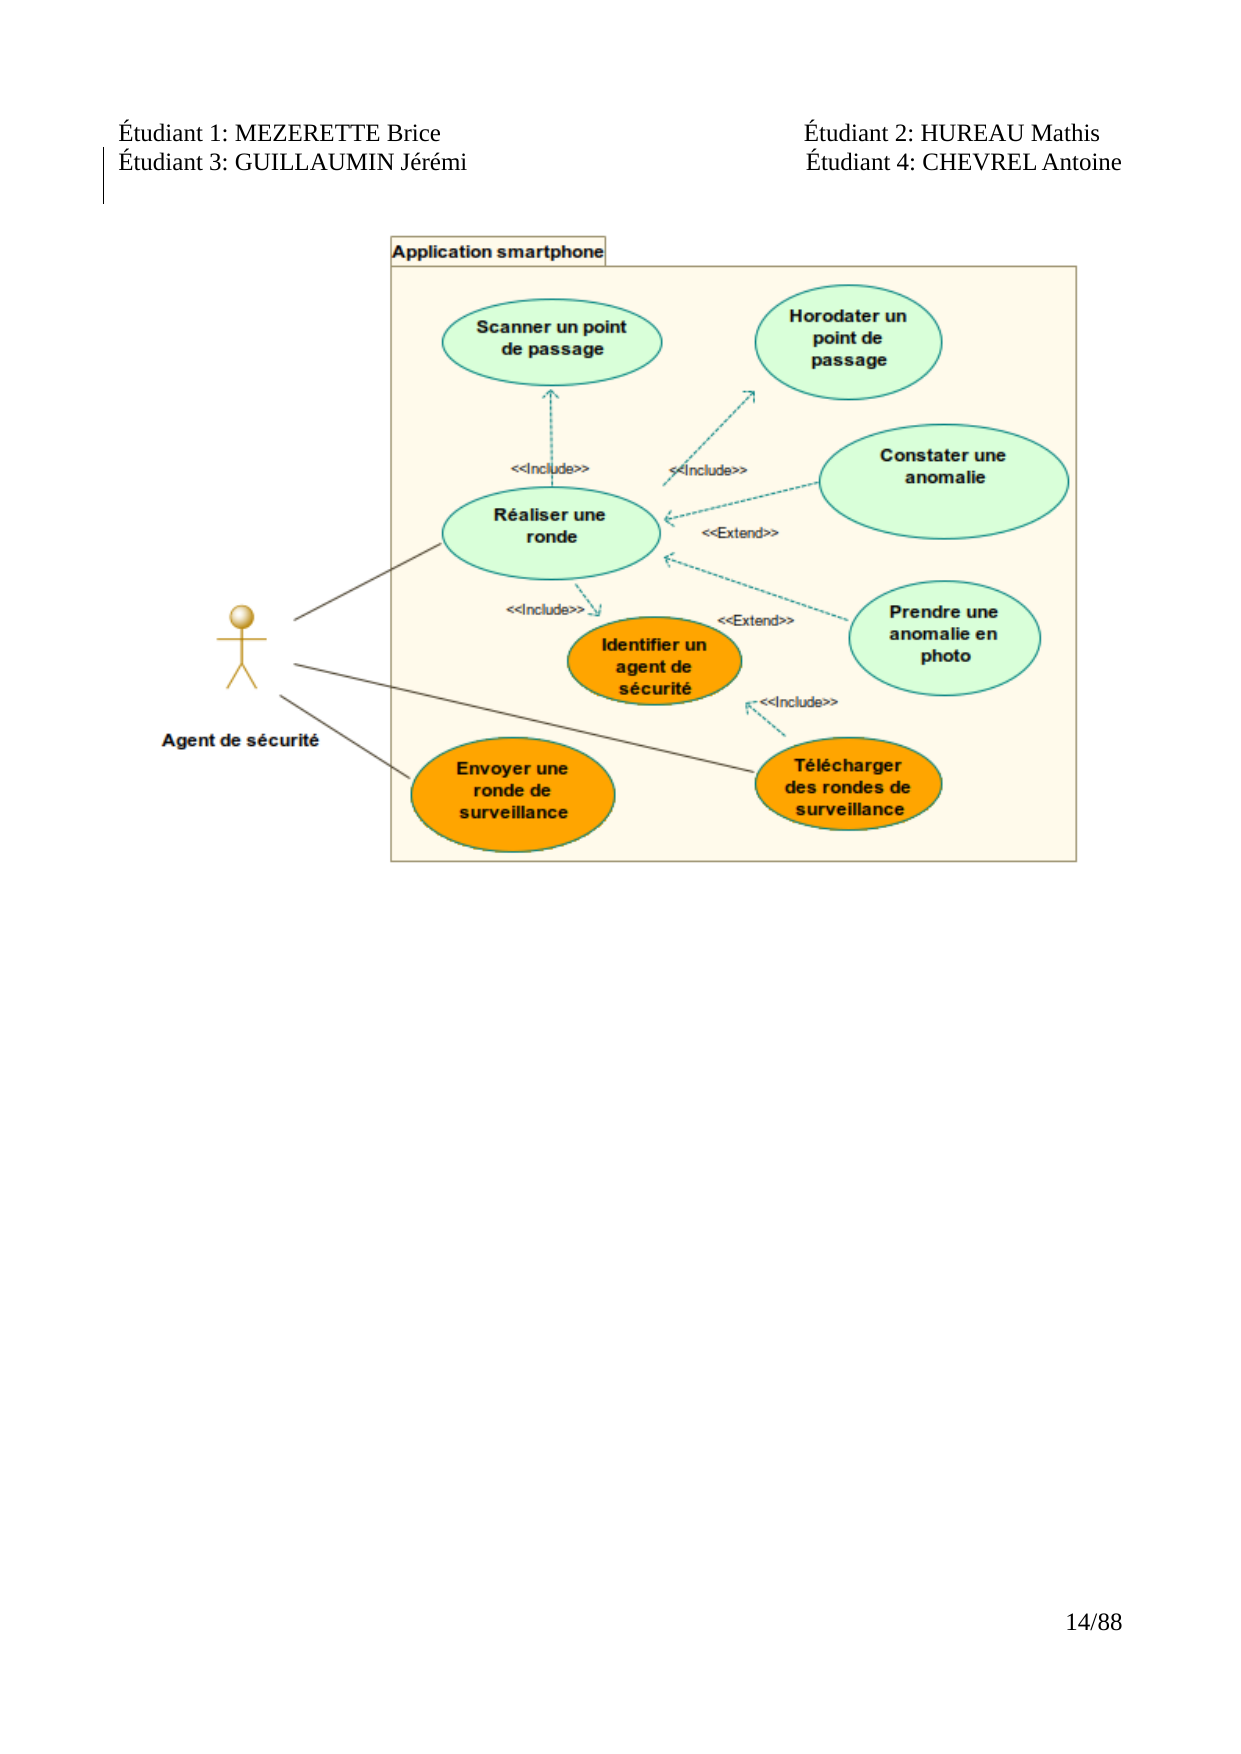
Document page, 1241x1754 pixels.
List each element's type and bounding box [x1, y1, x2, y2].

picture [159, 233, 1082, 864]
